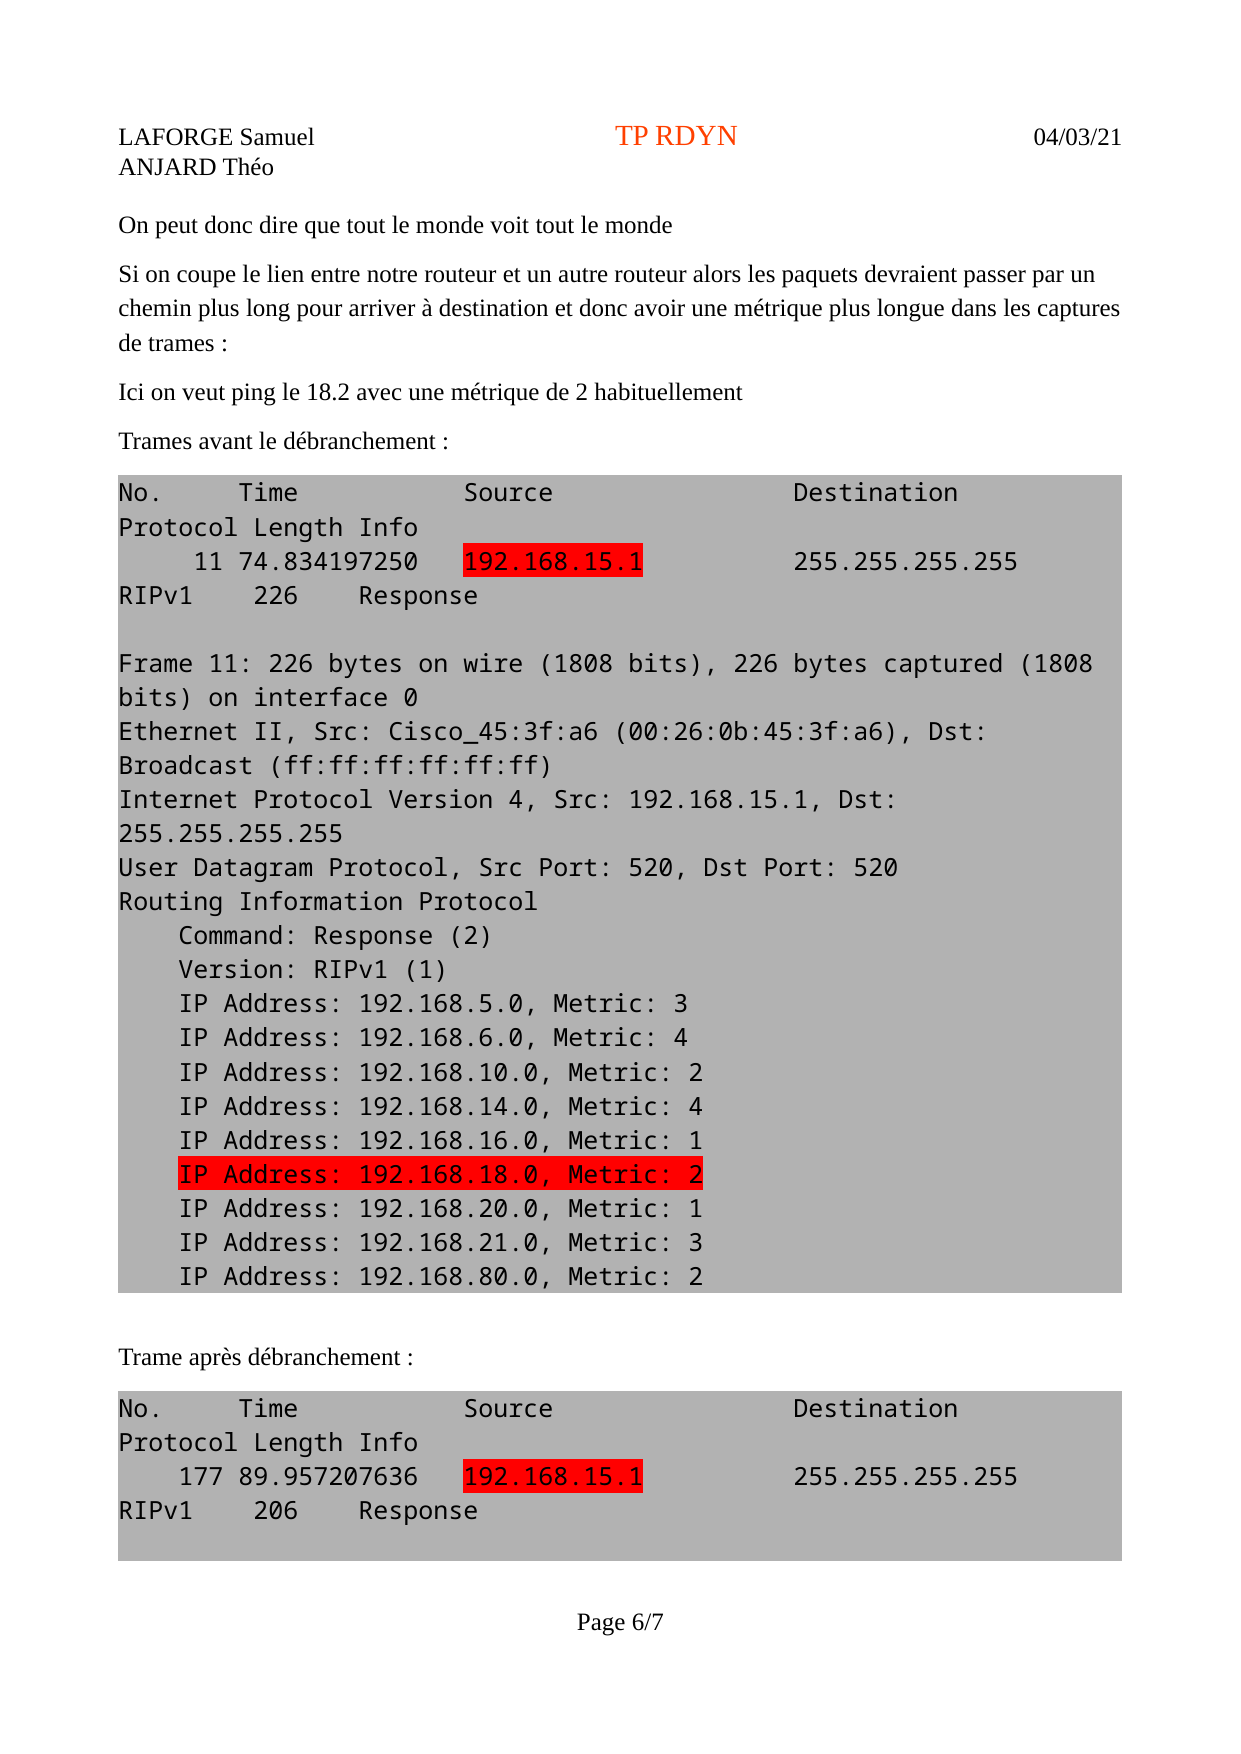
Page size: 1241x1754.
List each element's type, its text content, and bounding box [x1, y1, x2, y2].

text IP Address: 192.168.21.0, Metric: 3 [118, 1224, 1122, 1258]
text Trames avant le débranchement : [118, 426, 1122, 455]
text User Datagram Protocol, Src Port: 520, Dst Port: 520 [118, 850, 1122, 884]
text No. Time Source Destination Protocol Length Info [118, 475, 1122, 543]
text Version: RIPv1 (1) [118, 952, 1122, 986]
text No. Time Source Destination Protocol Length Info [118, 1391, 1122, 1459]
text IP Address: 192.168.10.0, Metric: 2 [118, 1054, 1122, 1088]
text IP Address: 192.168.20.0, Metric: 1 [118, 1190, 1122, 1224]
text Ethernet II, Src: Cisco_45:3f:a6 (00:26:0b:45:3f:a6), Dst: Broadcast (ff:ff:ff:ff:ff:ff) [118, 713, 1122, 782]
text 177 89.957207636 192.168.15.1 255.255.255.255 RIPv1 206 Response [118, 1459, 1122, 1527]
text IP Address: 192.168.14.0, Metric: 4 [118, 1088, 1122, 1122]
text IP Address: 192.168.5.0, Metric: 3 [118, 986, 1122, 1020]
text On peut donc dire que tout le monde voit tout le monde [118, 210, 1122, 239]
text 11 74.834197250 192.168.15.1 255.255.255.255 RIPv1 226 Response [118, 543, 1122, 611]
text IP Address: 192.168.16.0, Metric: 1 [118, 1122, 1122, 1156]
text Frame 11: 226 bytes on wire (1808 bits), 226 bytes captured (1808 bits) on interface 0 [118, 645, 1122, 713]
text IP Address: 192.168.80.0, Metric: 2 [118, 1258, 1122, 1293]
text Si on coupe le lien entre notre routeur et un autre routeur alors les paquets devraient passer par un chemin plus long pour arriver à destination et donc avoir une métrique plus longue dans les captures de trames : [118, 259, 1122, 357]
text Ici on veut ping le 18.2 avec une métrique de 2 habituellement [118, 377, 1122, 406]
text Internet Protocol Version 4, Src: 192.168.15.1, Dst: 255.255.255.255 [118, 782, 1122, 850]
text Routing Information Protocol [118, 884, 1122, 918]
text Command: Response (2) [118, 918, 1122, 952]
text Trame après débranchement : [118, 1342, 1122, 1370]
text IP Address: 192.168.18.0, Metric: 2 [118, 1156, 1122, 1190]
text IP Address: 192.168.6.0, Metric: 4 [118, 1020, 1122, 1054]
